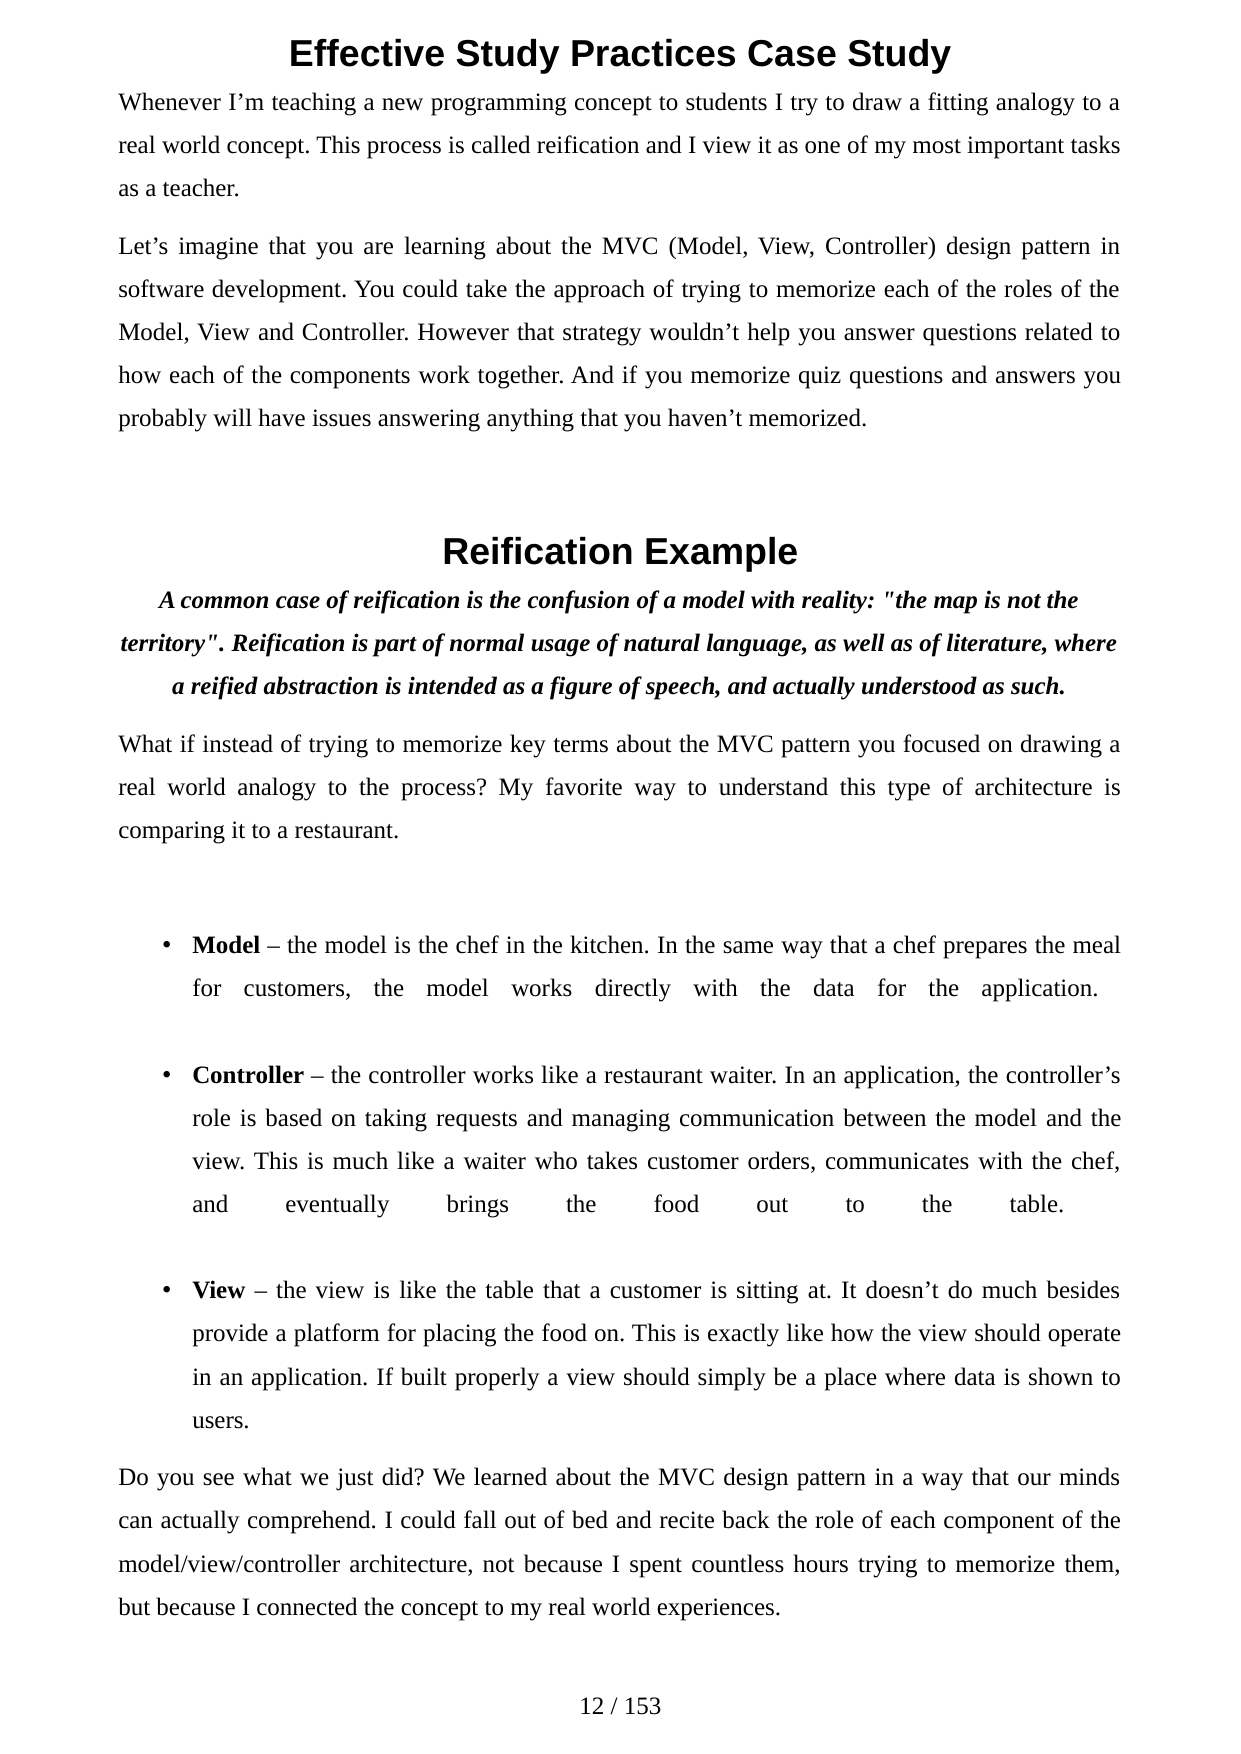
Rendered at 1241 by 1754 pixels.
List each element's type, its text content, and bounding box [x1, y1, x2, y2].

text Do you see what we just did? We learned about the MVC design pattern in a way that our minds can actually comprehend. I could fall out of bed and recite back the role of each component of the model/view/controller architecture, not because I spent countless hours trying to memorize them, but because I connected the concept to my real world experiences. [118, 1462, 1122, 1621]
text Let’s imagine that you are learning about the MVC (Model, View, Controller) design pattern in software development. You could take the approach of trying to memorize each of the roles of the Model, View and Controller. However that strategy wouldn’t help you answer questions related to how each of the components work together. And if you memorize quiz questions and answers you probably will have issues answering anything that you haven’t memorized. [118, 231, 1122, 432]
text Whenever I’m teaching a new programming concept to students I try to draw a fitting analogy to a real world concept. This process is called reification and I view it as one of my most important tasks as a teacher. [118, 87, 1122, 202]
list Controller – the controller works like a restaurant waiter. In an application, the controller’s role is based on taking requests and managing communication between the model and the view. This is much like a waiter who takes customer orders, communicates with the chef, and eventually brings the food out to the table. [162, 1060, 1122, 1261]
list Model – the model is the chef in the kitchen. In the same way that a chef prepares the meal for customers, the model works directly with the data for the application. [162, 930, 1122, 1045]
text What if instead of trying to memorize key terms about the MVC pattern you focused on drawing a real world analogy to the process? My favorite way to understand this type of architecture is comparing it to a restaurant. [118, 729, 1122, 844]
subtitle Effective Study Practices Case Study [118, 31, 1122, 74]
subtitle Reification Example [118, 529, 1122, 572]
text A common case of reification is the confusion of a model with reality: "the map is not the territory". Reification is part of normal usage of natural language, as well as of literature, where a reified abstraction is intended as a figure of speech, and actually understood as such. [118, 585, 1122, 700]
list View – the view is like the table that a customer is sitting at. It doesn’t do much besides provide a platform for placing the food on. This is exactly like how the view should operate in an application. If built properly a view should simply be a place where data is shown to users. [162, 1275, 1122, 1433]
